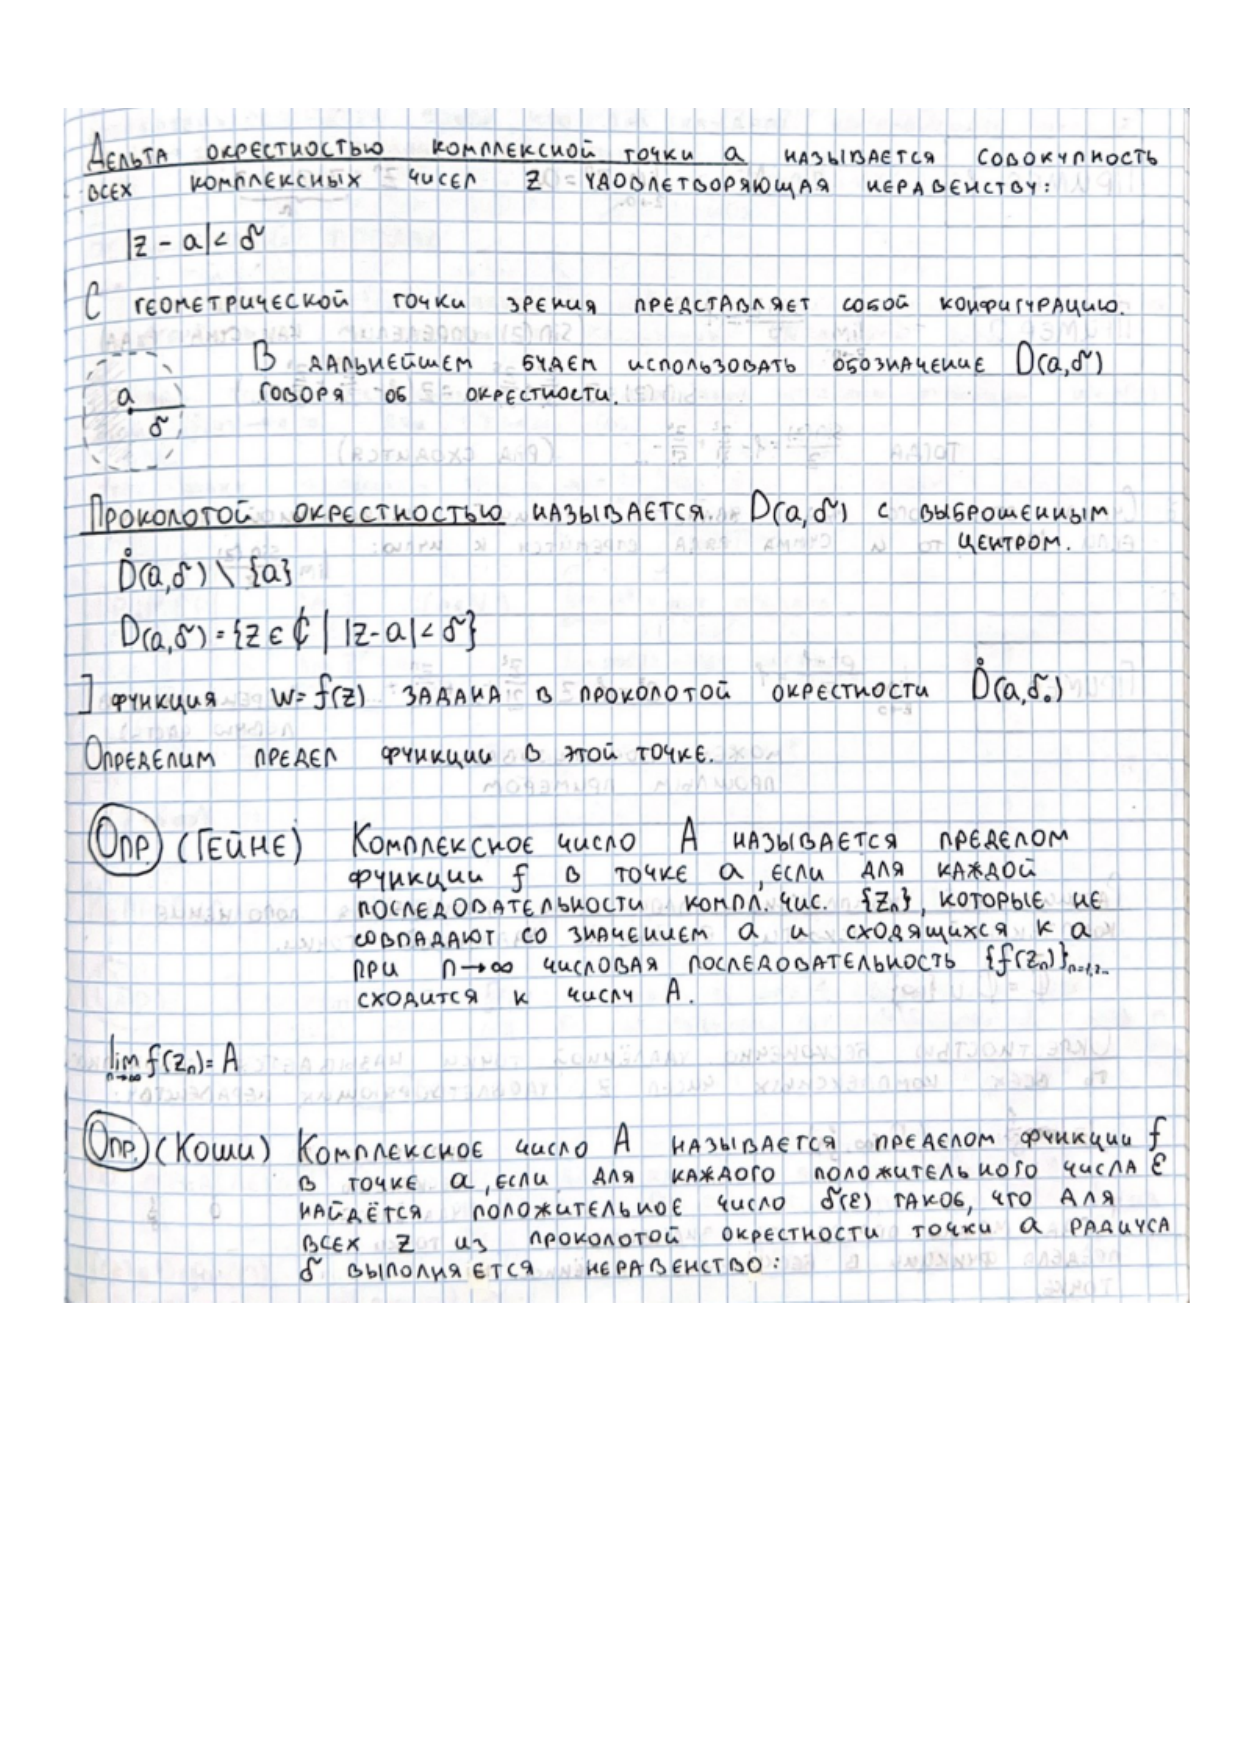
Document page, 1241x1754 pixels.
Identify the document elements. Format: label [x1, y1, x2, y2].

picture [61, 108, 1190, 1303]
